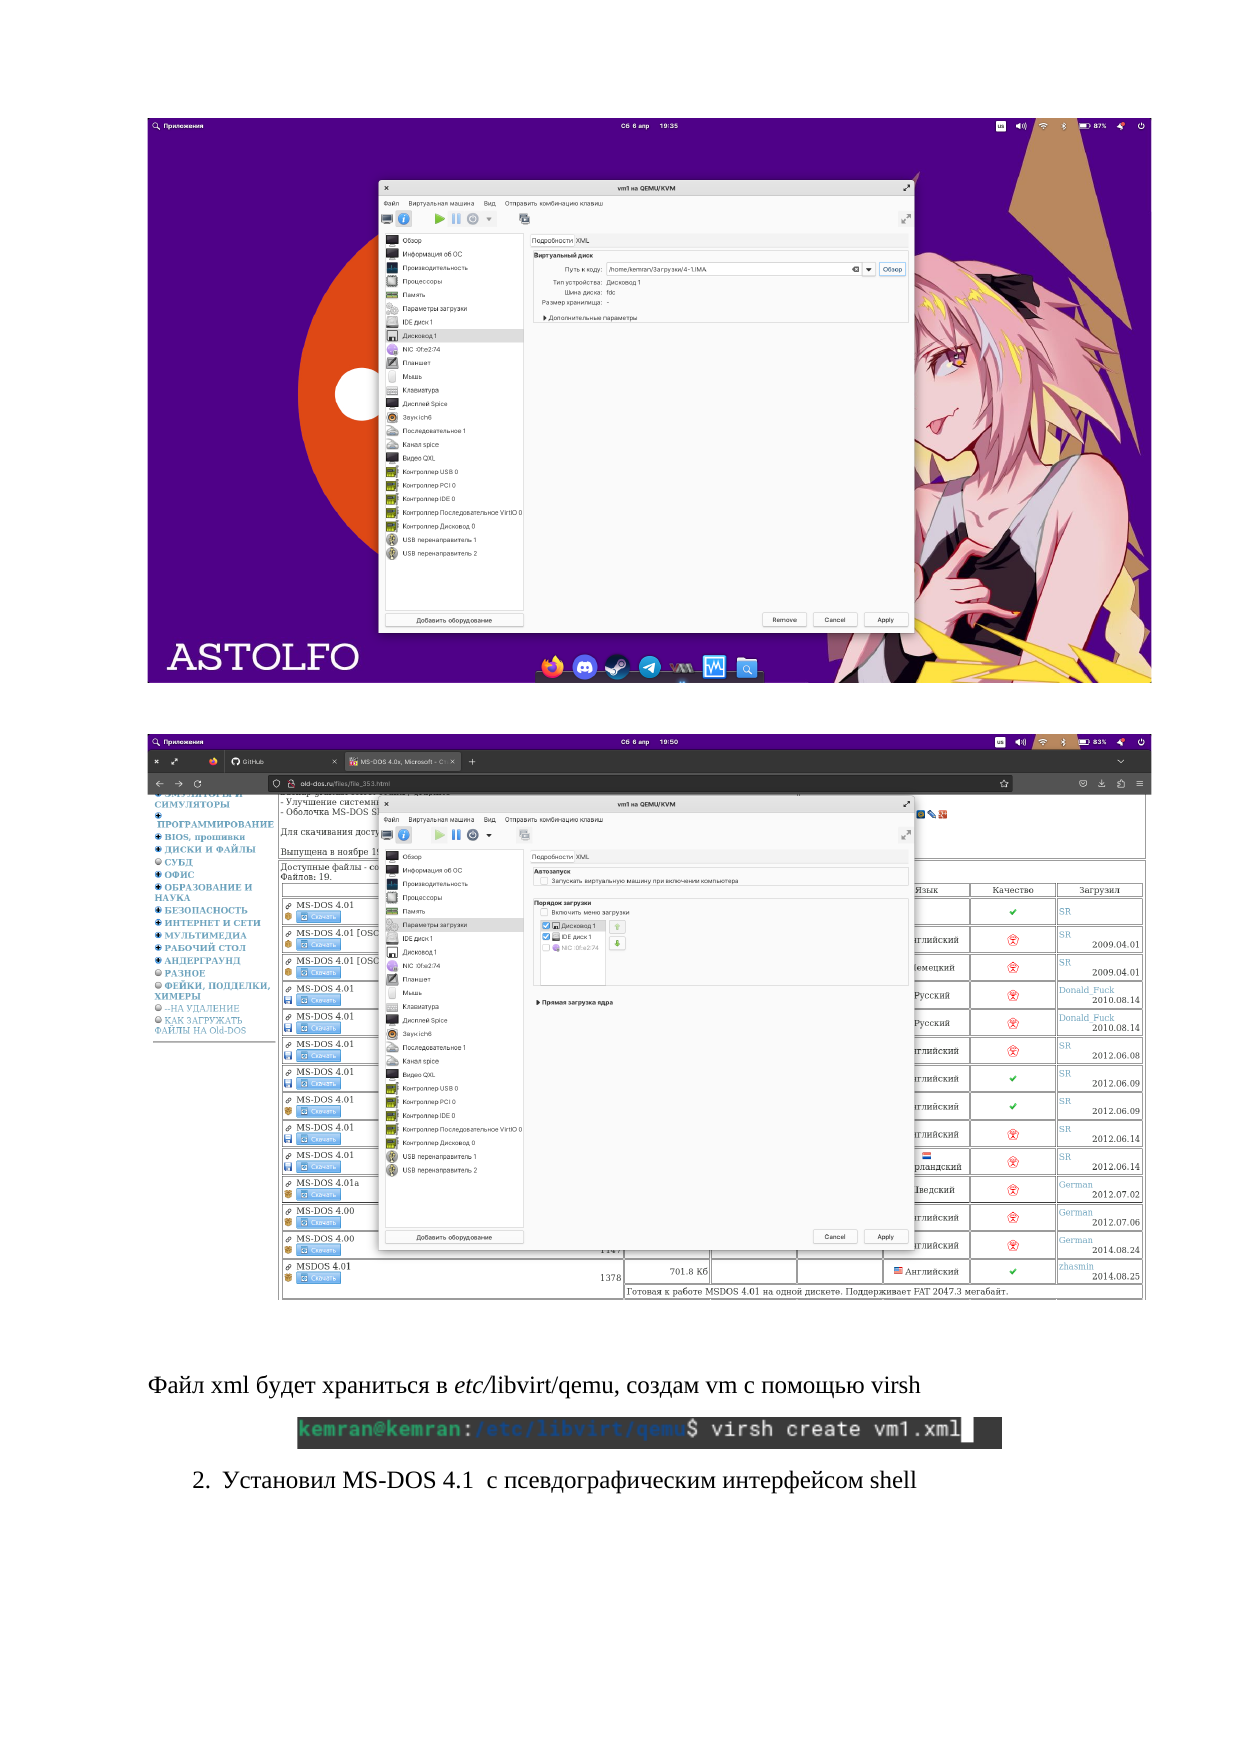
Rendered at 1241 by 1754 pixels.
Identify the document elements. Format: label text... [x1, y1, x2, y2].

picture [147, 118, 1152, 683]
picture [297, 1417, 1002, 1449]
list Установил MS-DOS 4.1 с псевдографическим интерфейсом shell [192, 1465, 1152, 1494]
picture [147, 734, 1152, 1300]
text Файл xml будет храниться в etc/libvirt/qemu, создам vm с помощью virsh [148, 1370, 1152, 1399]
